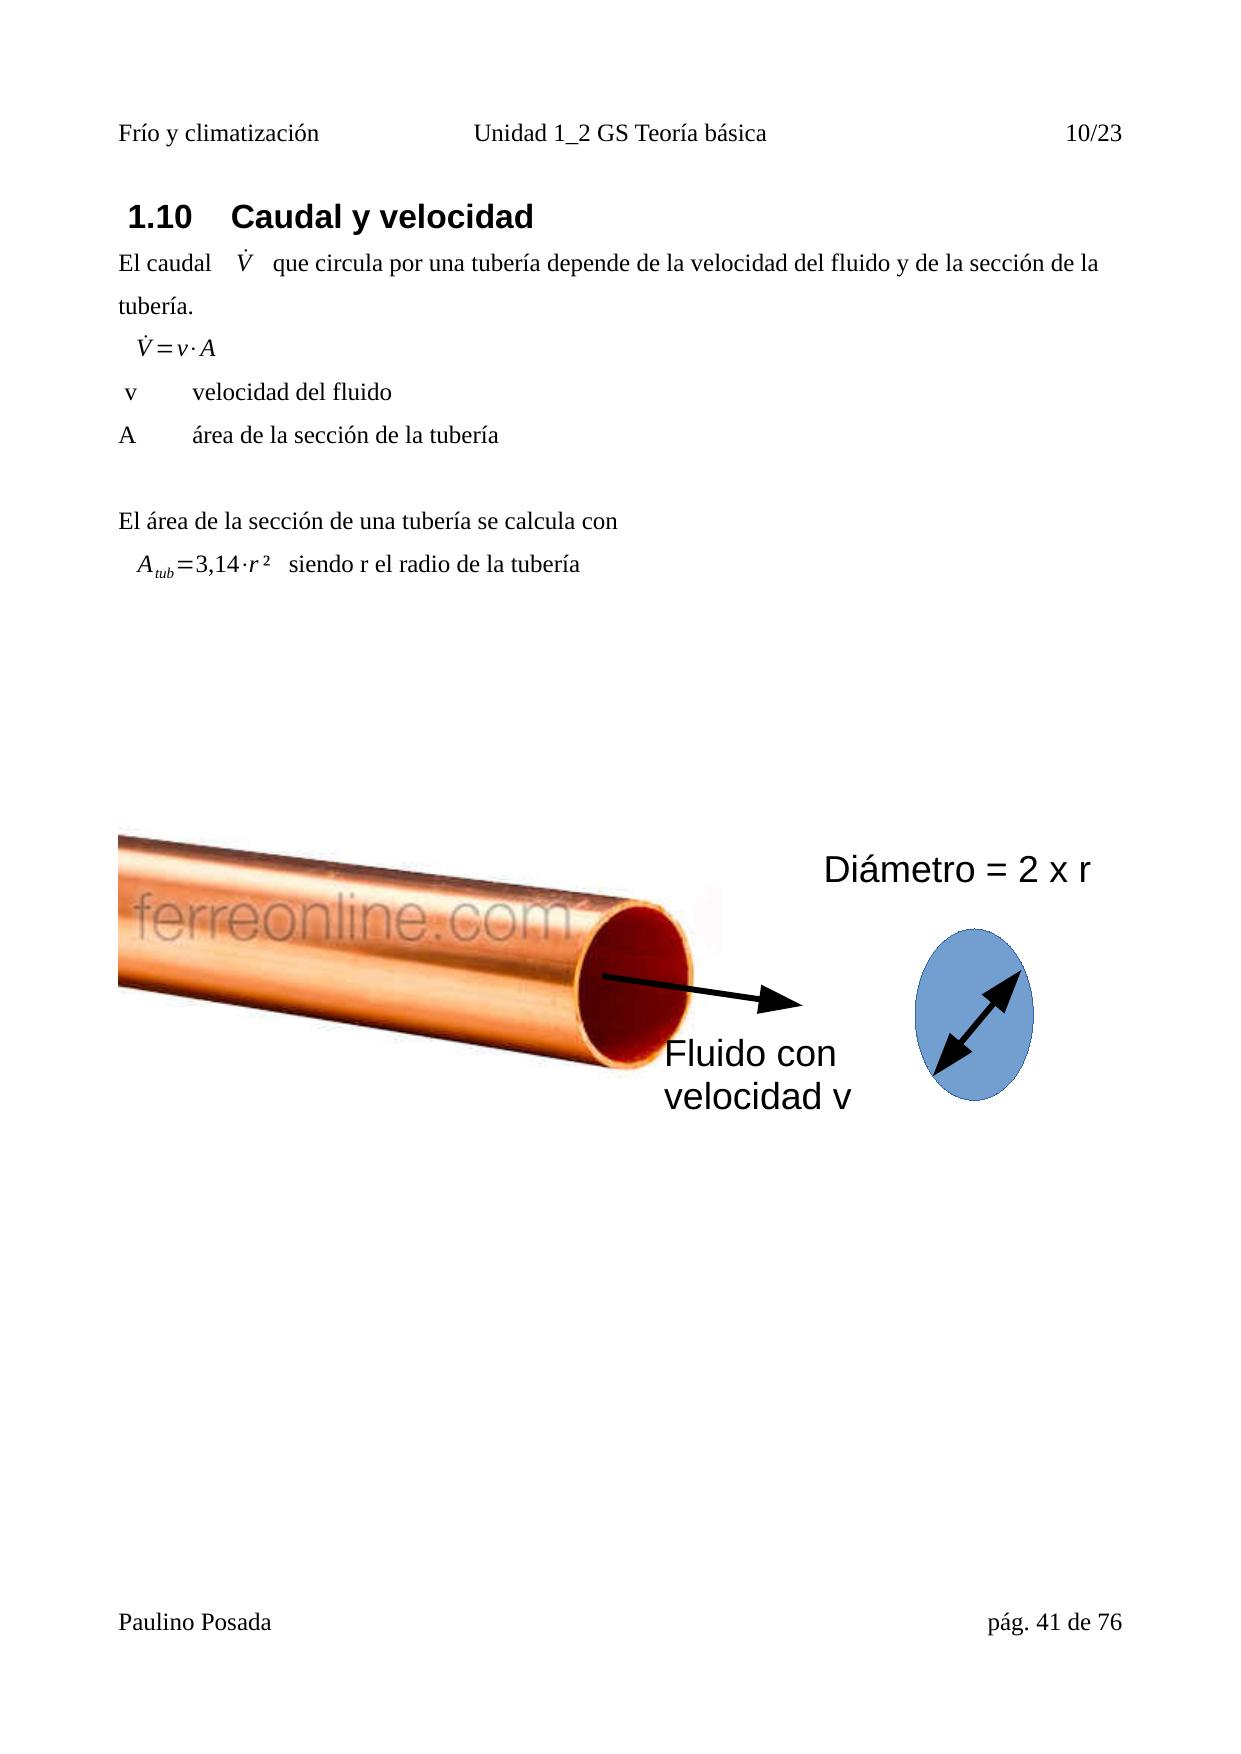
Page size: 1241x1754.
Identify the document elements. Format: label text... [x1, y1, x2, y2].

picture [687, 1091, 697, 1096]
text siendo r el radio de la tubería [118, 549, 1122, 582]
text A área de la sección de la tubería [118, 420, 1122, 449]
subtitle Caudal y velocidad [118, 197, 1122, 236]
text El área de la sección de una tubería se calcula con [118, 506, 1122, 535]
text v velocidad del fluido [118, 377, 1122, 406]
text El caudal que circula por una tubería depende de la velocidad del fluido y de la sección de la tubería. [118, 248, 1122, 320]
picture [118, 814, 722, 1096]
